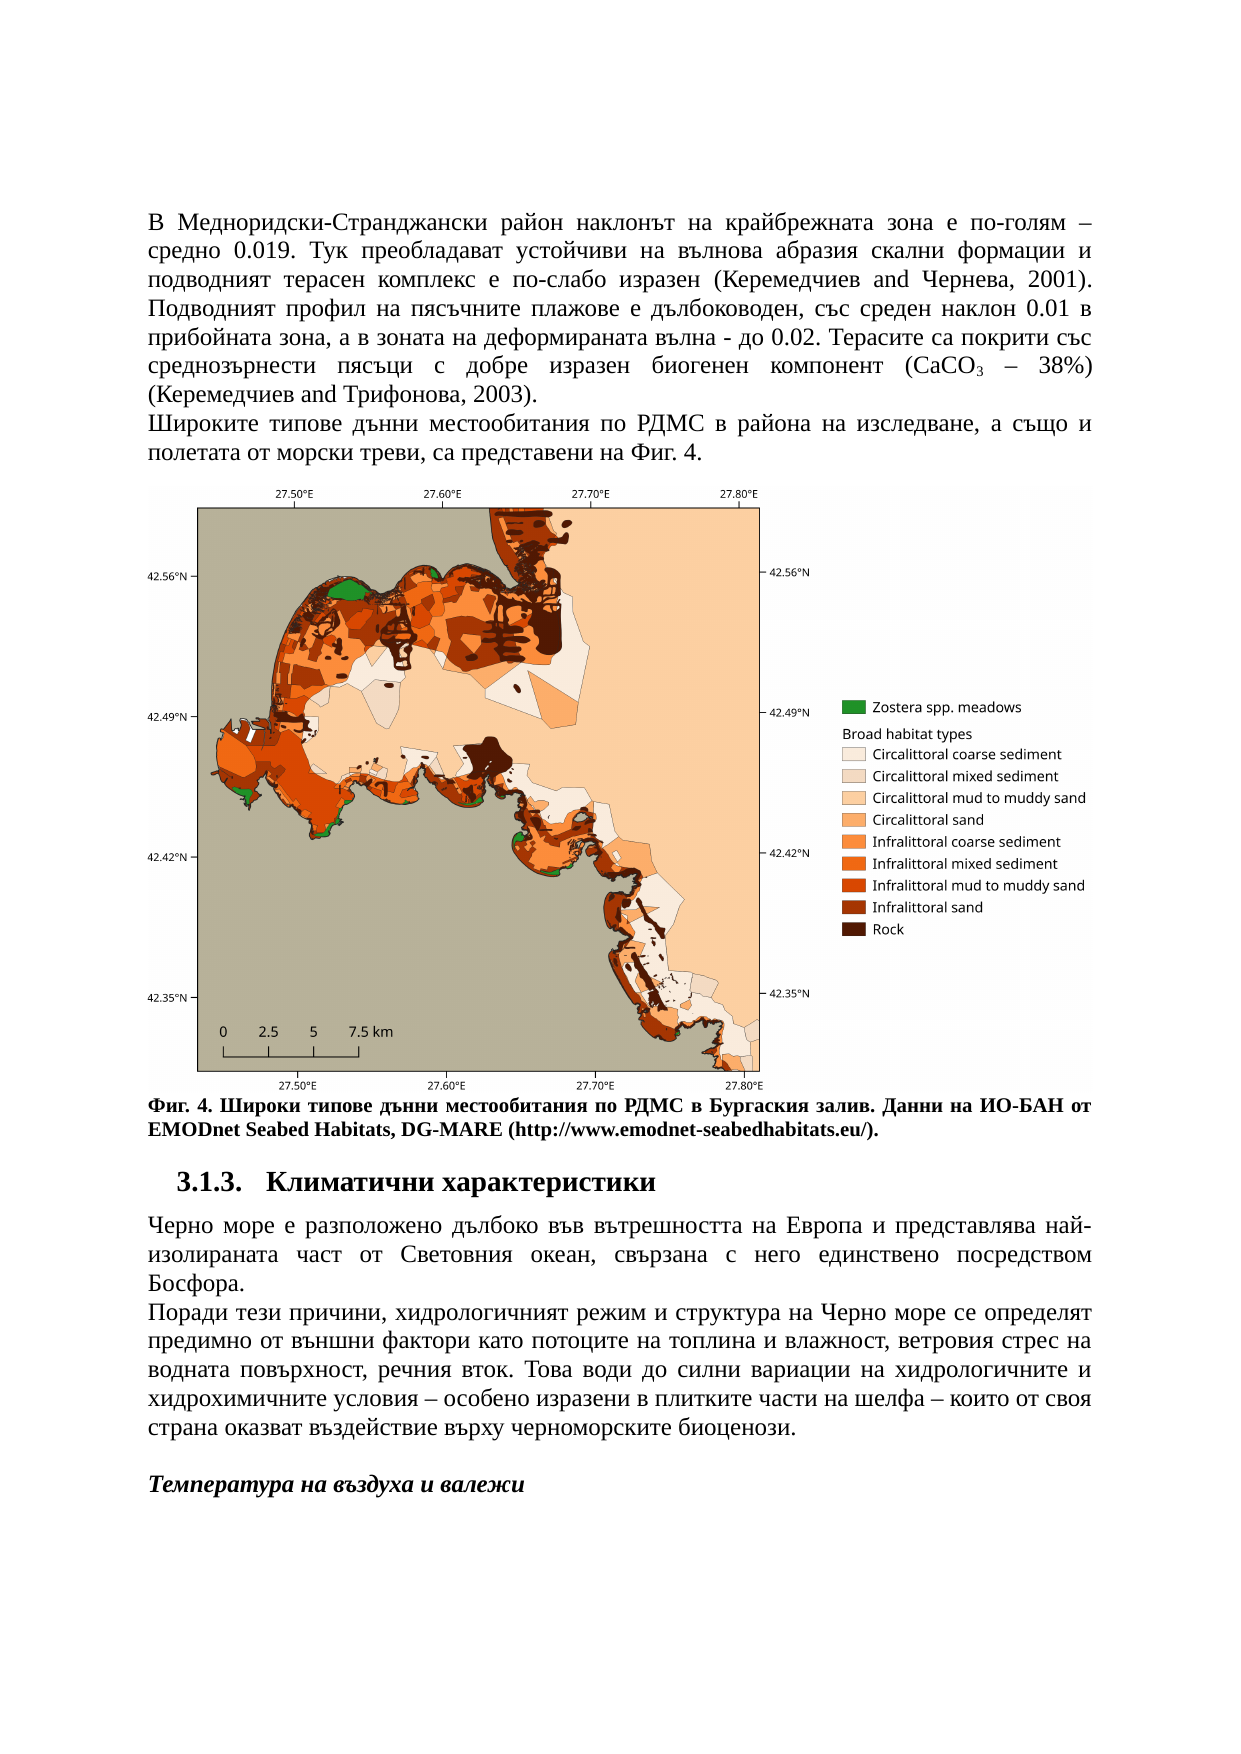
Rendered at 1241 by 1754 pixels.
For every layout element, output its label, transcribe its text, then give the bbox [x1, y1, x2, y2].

subtitle Климатични характеристики [242, 1164, 1093, 1198]
text Фиг. 4. Широки типове дънни местообитания по РДМС в Бургаския залив. Данни на ИО-БАН от EMODnet Seabed Habitats, DG-MARE (http://www.emodnet-seabedhabitats.eu/). [148, 1093, 1093, 1141]
picture [147, 486, 1093, 1093]
text Температура на въздуха и валежи [148, 1469, 1093, 1498]
text Широките типове дънни местообитания по РДМС в района на изследване, а също и полетата от морски треви, са представени на Фиг. 4. [148, 408, 1093, 465]
text В Медноридски-Странджански район наклонът на крайбрежната зона е по-голям – средно 0.019. Тук преобладават устойчиви на вълнова абразия скални формации и подводният терасен комплекс е по-слабо изразен (Керемедчиев and Чернева, 2001). Подводният профил на пясъчните плажове е дълбоководен, със среден наклон 0.01 в прибойната зона, а в зоната на деформираната вълна - до 0.02. Терасите са покрити със среднозърнести пясъци с добре изразен биогенен компонент (CaCO3 – 38%) (Керемедчиев and Трифонова, 2003). [148, 207, 1093, 408]
text Черно море е разположено дълбоко във вътрешността на Европа и представлява най-изолираната част от Световния океан, свързана с него единствено посредством Босфора. [148, 1211, 1093, 1297]
text Поради тези причини, хидрологичният режим и структура на Черно море се определят предимно от външни фактори като потоците на топлина и влажност, ветровия стрес на водната повърхност, речния вток. Това води до силни вариации на хидрологичните и хидрохимичните условия – особено изразени в плитките части на шелфа – които от своя страна оказват въздействие върху черноморските биоценози. [148, 1297, 1093, 1441]
